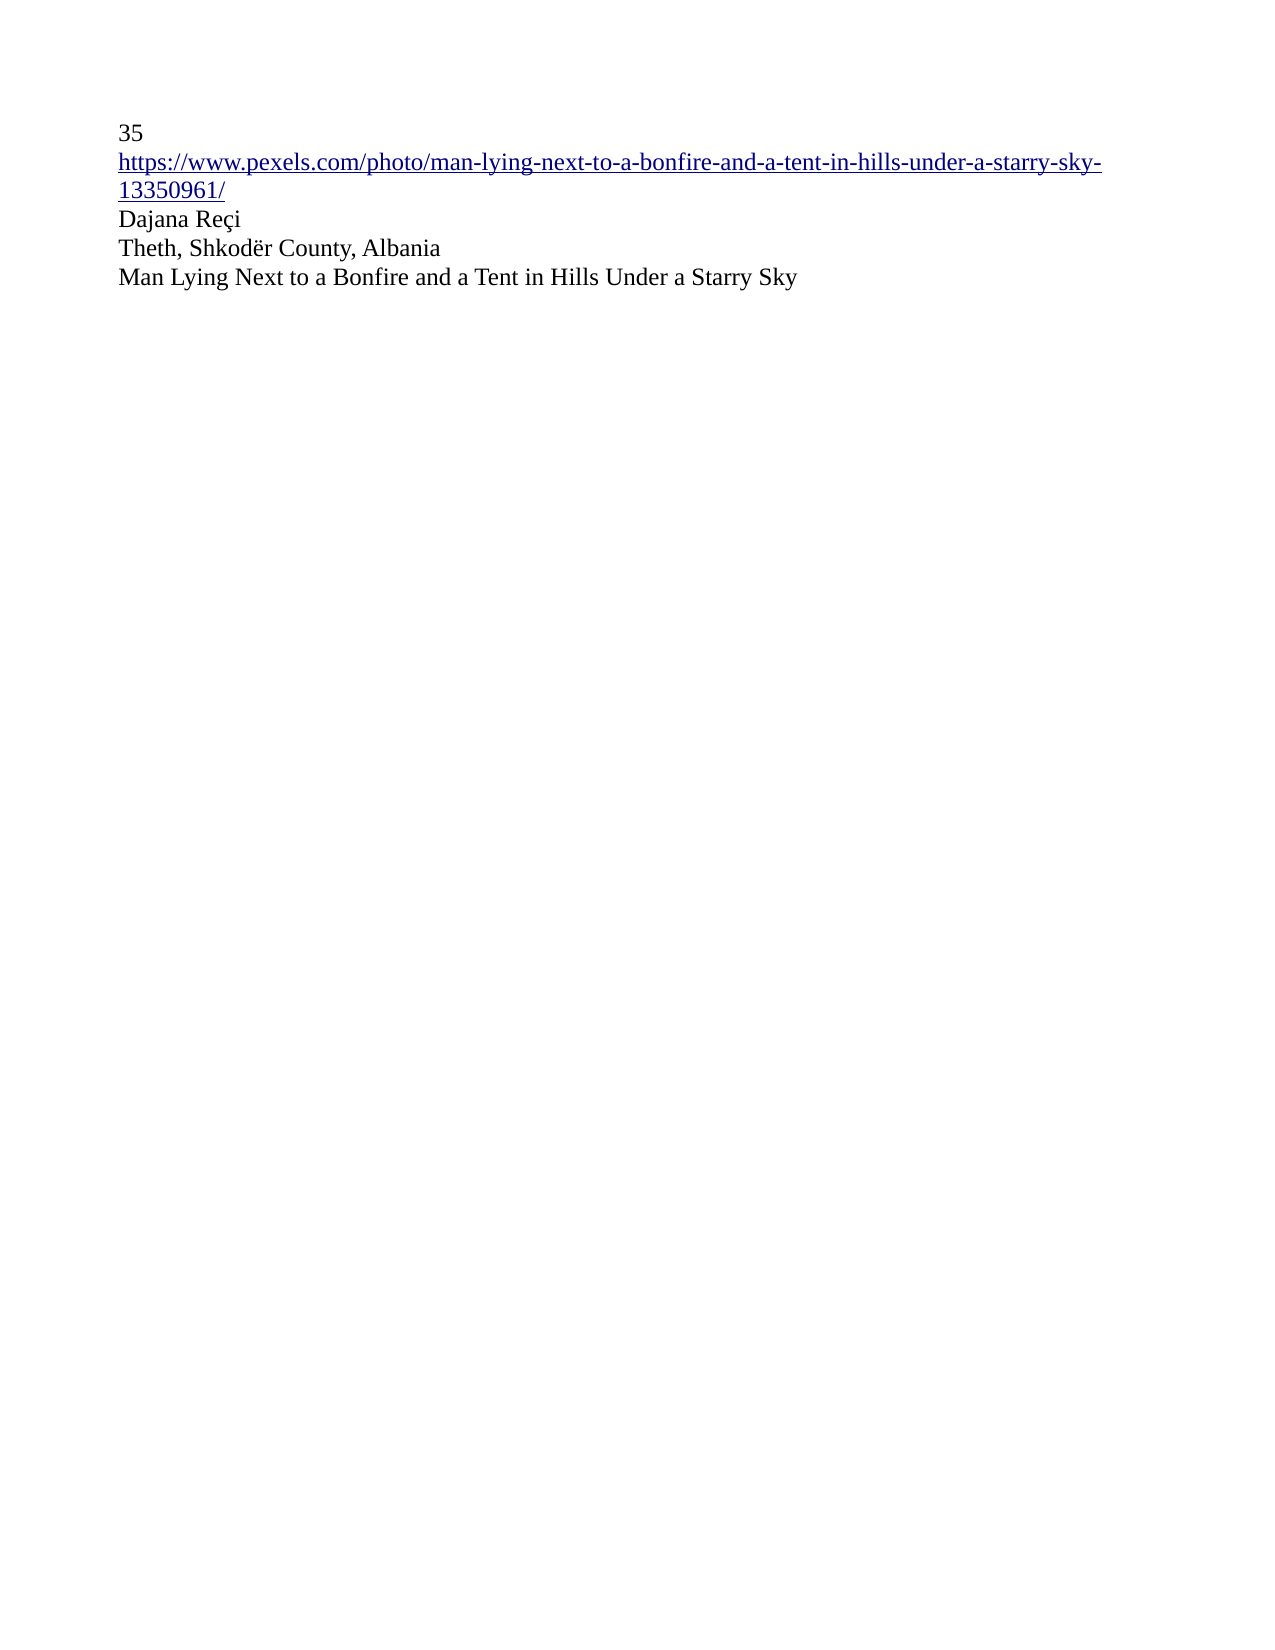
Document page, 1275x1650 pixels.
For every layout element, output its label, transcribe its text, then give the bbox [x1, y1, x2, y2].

text Man Lying Next to a Bonfire and a Tent in Hills Under a Starry Sky [118, 262, 1157, 291]
text https://www.pexels.com/photo/man-lying-next-to-a-bonfire-and-a-tent-in-hills-under-a-starry-sky-13350961/ [118, 147, 1157, 204]
text 35 [118, 118, 1157, 147]
text Theth, Shkodër County, Albania [118, 233, 1157, 262]
text Dajana Reçi [118, 204, 1157, 233]
